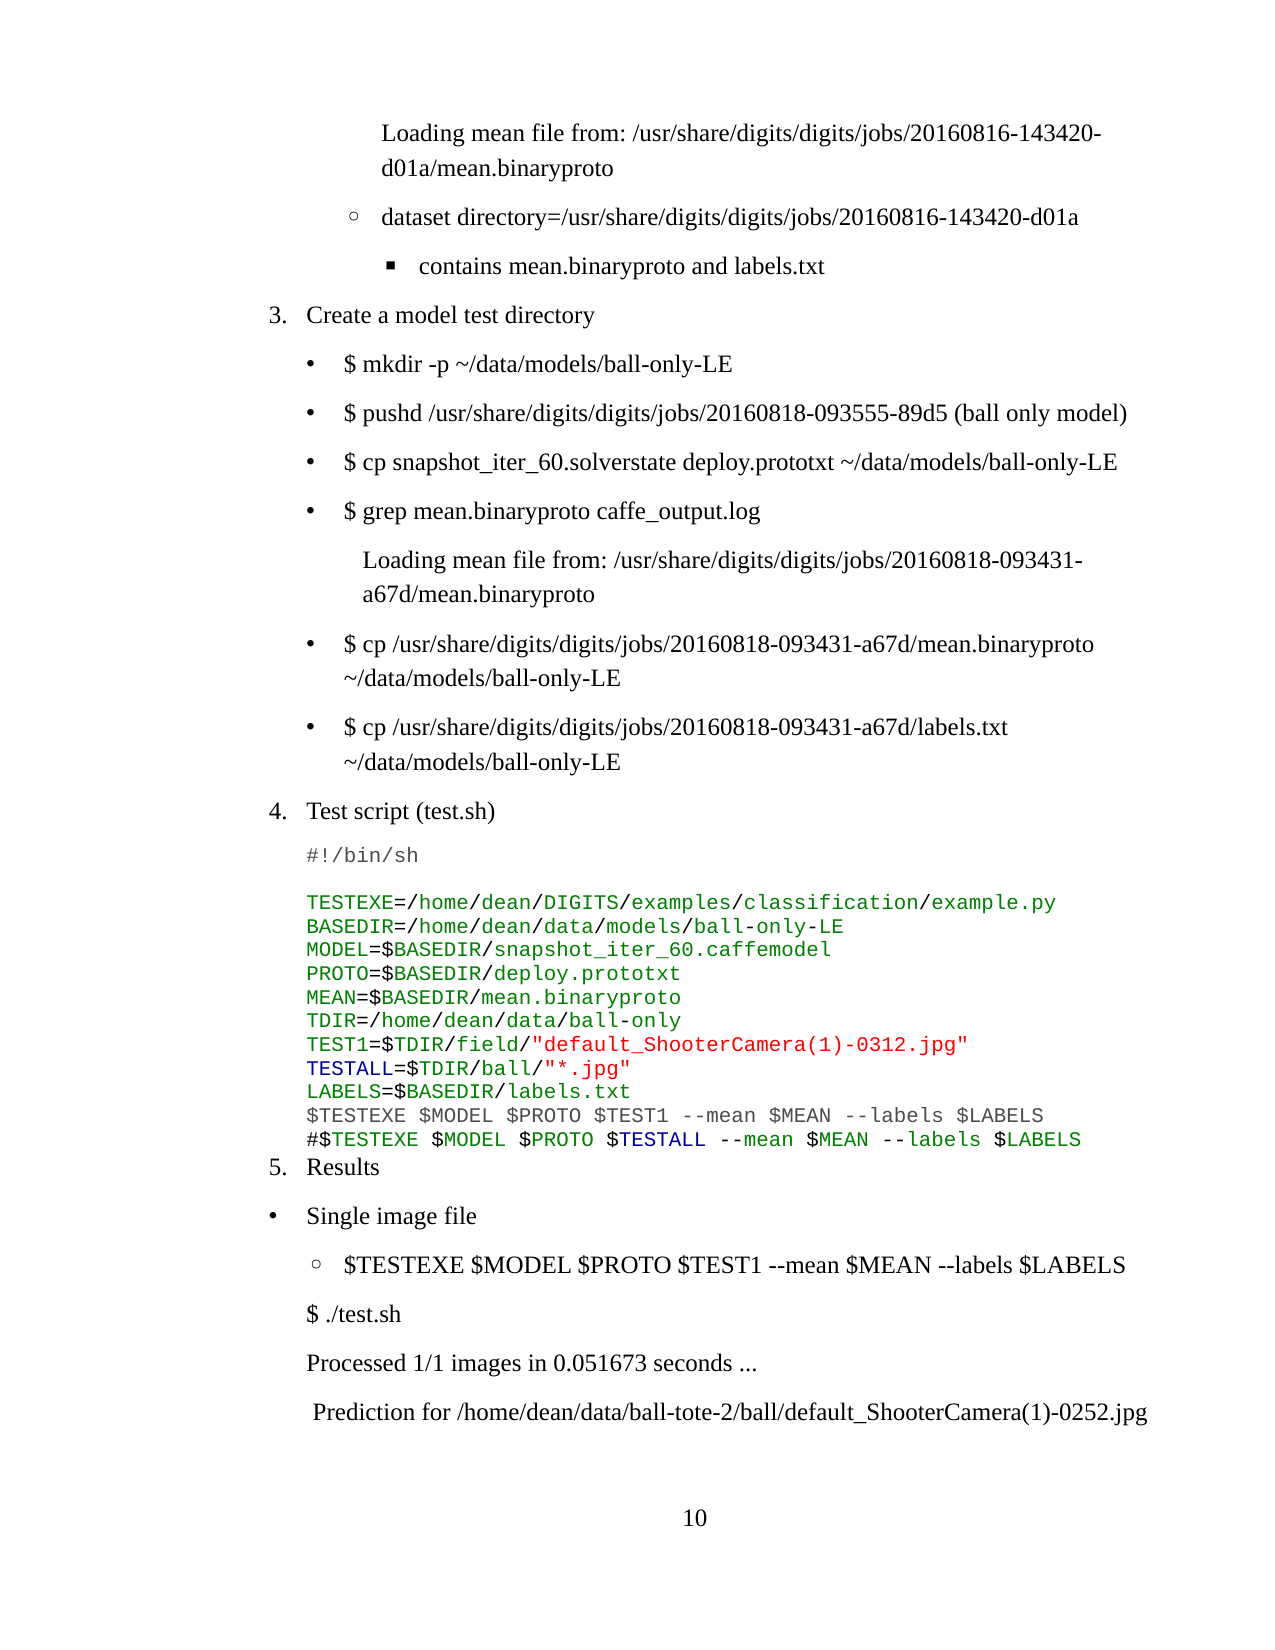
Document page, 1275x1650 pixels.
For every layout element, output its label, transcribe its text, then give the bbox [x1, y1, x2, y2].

list Create a model test directory [269, 300, 1158, 328]
list $ grep mean.binaryproto caffe_output.log [306, 496, 1158, 525]
list $ mkdir -p ~/data/models/ball-only-LE [306, 349, 1158, 378]
text TESTEXE=/home/dean/DIGITS/examples/classification/example.py [306, 892, 1158, 916]
list $ cp snapshot_iter_60.solverstate deploy.prototxt ~/data/models/ball-only-LE [306, 447, 1158, 476]
text LABELS=$BASEDIR/labels.txt [306, 1081, 1158, 1105]
text $TESTEXE $MODEL $PROTO $TEST1 --mean $MEAN --labels $LABELS [306, 1105, 1158, 1128]
text MODEL=$BASEDIR/snapshot_iter_60.caffemodel [306, 939, 1158, 963]
text BASEDIR=/home/dean/data/models/ball-only-LE [306, 916, 1158, 939]
list $ ./test.sh [269, 1299, 1158, 1328]
text TESTALL=$TDIR/ball/"*.jpg" [306, 1058, 1158, 1081]
list Results [269, 1152, 1158, 1181]
list dataset directory=/usr/share/digits/digits/jobs/20160816-143420-d01a [344, 202, 1158, 230]
text Processed 1/1 images in 0.051673 seconds ... [306, 1348, 1158, 1377]
text #!/bin/sh [306, 845, 1158, 868]
text Prediction for /home/dean/data/ball-tote-2/ball/default_ShooterCamera(1)-0252.jpg [306, 1397, 1158, 1426]
list Test script (test.sh) [269, 796, 1158, 824]
list $TESTEXE $MODEL $PROTO $TEST1 --mean $MEAN --labels $LABELS [306, 1250, 1158, 1279]
list $ cp /usr/share/digits/digits/jobs/20160818-093431-a67d/labels.txt ~/data/models/ball-only-LE [306, 712, 1158, 775]
list $ pushd /usr/share/digits/digits/jobs/20160818-093555-89d5 (ball only model) [306, 398, 1158, 427]
text TEST1=$TDIR/field/"default_ShooterCamera(1)-0312.jpg" [306, 1034, 1158, 1058]
text PROTO=$BASEDIR/deploy.prototxt [306, 963, 1158, 987]
text #$TESTEXE $MODEL $PROTO $TESTALL --mean $MEAN --labels $LABELS [306, 1128, 1158, 1152]
text MEAN=$BASEDIR/mean.binaryproto [306, 987, 1158, 1010]
list Single image file [269, 1201, 1158, 1230]
text TDIR=/home/dean/data/ball-only [306, 1010, 1158, 1034]
list contains mean.binaryproto and labels.txt [381, 251, 1158, 279]
text Loading mean file from: /usr/share/digits/digits/jobs/20160818-093431-a67d/mean.binaryproto [362, 545, 1158, 608]
list Loading mean file from: /usr/share/digits/digits/jobs/20160816-143420-d01a/mean.binaryproto [344, 118, 1158, 181]
list $ cp /usr/share/digits/digits/jobs/20160818-093431-a67d/mean.binaryproto ~/data/models/ball-only-LE [306, 629, 1158, 692]
